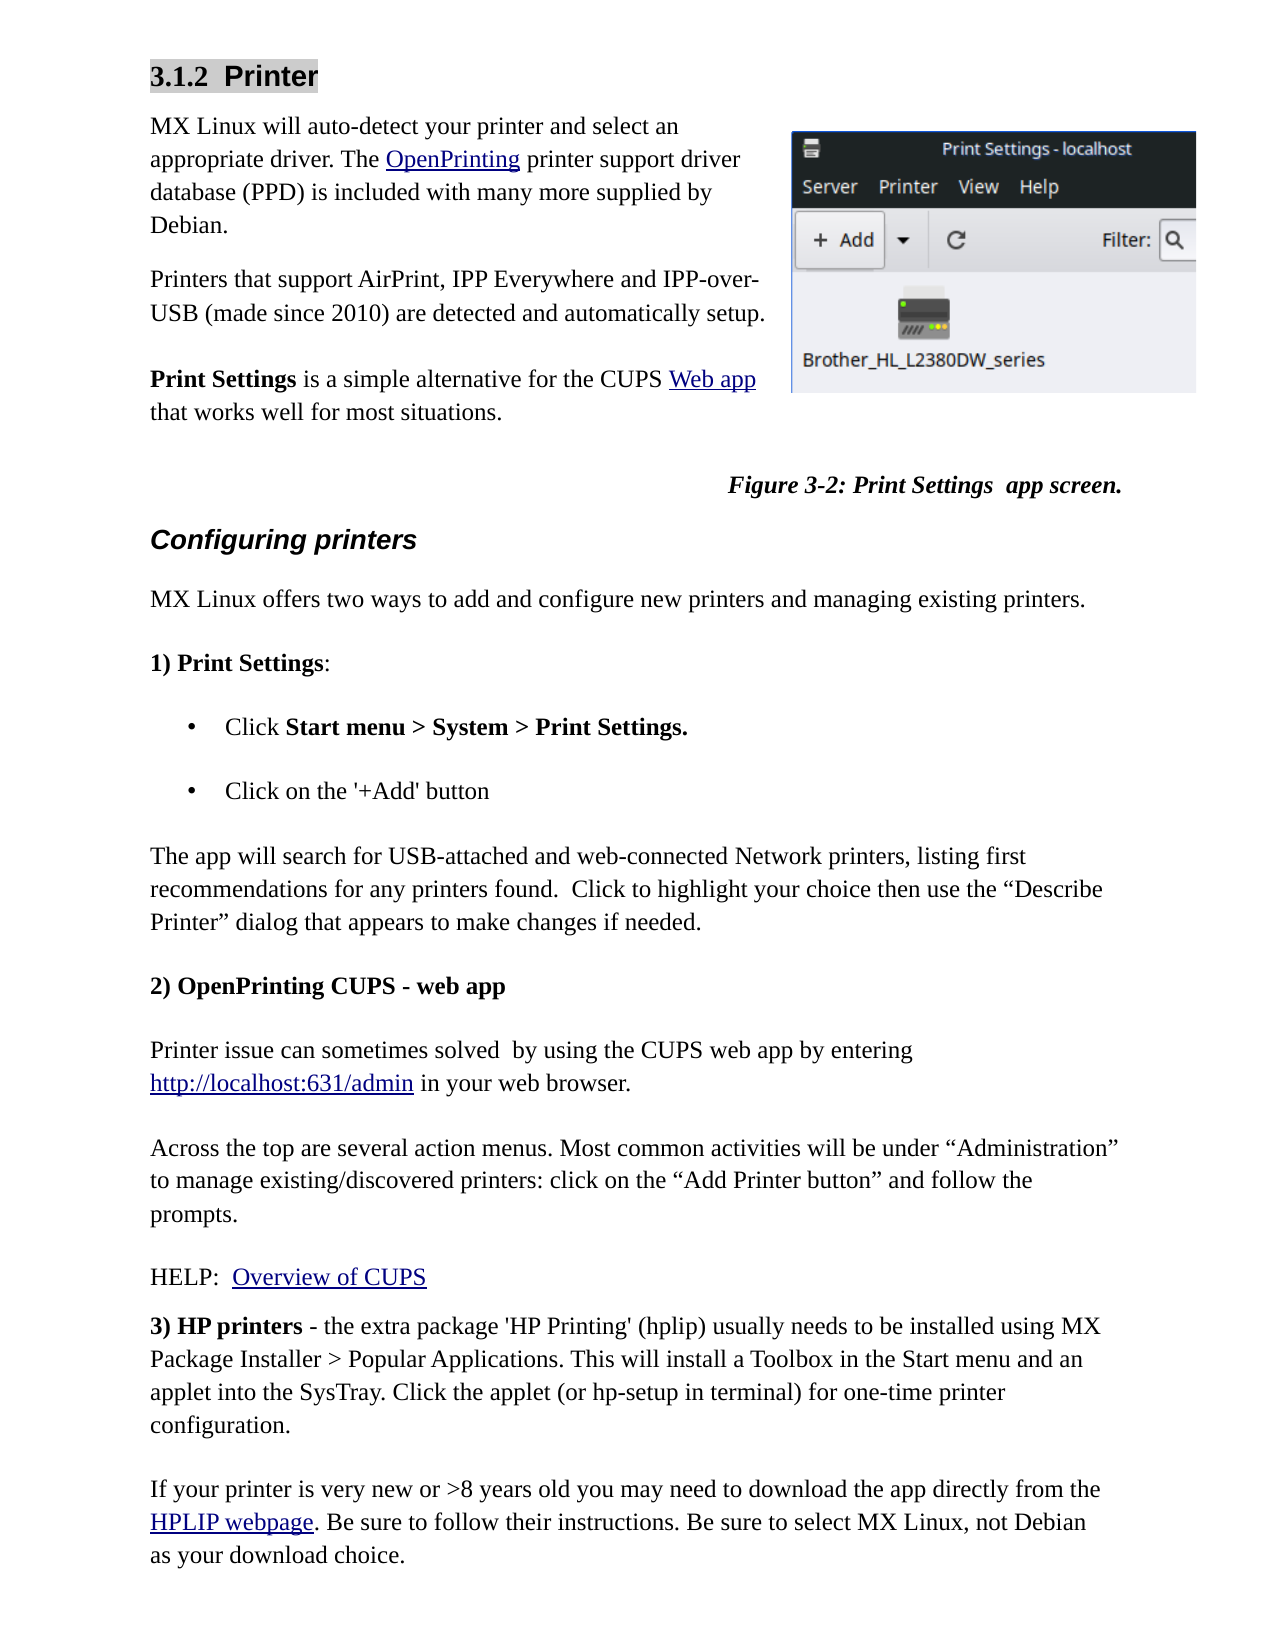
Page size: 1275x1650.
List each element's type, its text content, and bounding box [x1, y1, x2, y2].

text If your printer is very new or >8 years old you may need to download the app directly from the HPLIP webpage. Be sure to follow their instructions. Be sure to select MX Linux, not Debian as your download choice. [150, 1474, 1109, 1569]
text 3) HP printers - the extra package 'HP Printing' (hplip) usually needs to be installed using MX Package Installer > Popular Applications. This will install a Toolbox in the Start menu and an applet into the SysTray. Click the applet (or hp-setup in terminal) for one-time printer configuration. [150, 1311, 1109, 1439]
text Printers that support AirPrint, IPP Everywhere and IPP-over-USB (made since 2010) are detected and automatically setup. [150, 264, 779, 326]
text The app will search for USB-attached and web-connected Network printers, listing first recommendations for any printers found. Click to highlight your choice then use the “Describe Printer” dialog that appears to make changes if needed. [150, 841, 1125, 936]
subtitle 3.1.2 Printer [150, 59, 224, 93]
text Figure 3-2: Print Settings app screen. [150, 470, 1125, 499]
text Print Settings is a simple alternative for the CUPS Web app that works well for most situations. [150, 364, 1125, 425]
text Across the top are several action menus. Most common activities will be under “Administration” to manage existing/discovered printers: click on the “Add Printer button” and follow the prompts. [150, 1133, 1125, 1227]
picture [791, 131, 1197, 393]
text MX Linux will auto-detect your printer and select an appropriate driver. The OpenPrinting printer support driver database (PPD) is included with many more supplied by Debian. [150, 111, 1125, 392]
list Click Start menu > System > Print Settings. [187, 712, 1125, 741]
text 2) OpenPrinting CUPS - web app [150, 971, 1125, 1000]
list Click on the '+Add' button [187, 776, 1125, 805]
text Printer issue can sometimes solved by using the CUPS web app by entering http://localhost:631/admin in your web browser. [150, 1035, 1125, 1097]
subtitle 3.1.2 Printer [318, 59, 1125, 93]
text HELP: Overview of CUPS [150, 1262, 1125, 1291]
text MX Linux offers two ways to add and configure new printers and managing existing printers. [150, 584, 1125, 612]
text 1) Print Settings: [150, 648, 1125, 677]
subtitle Configuring printers [150, 524, 1125, 556]
